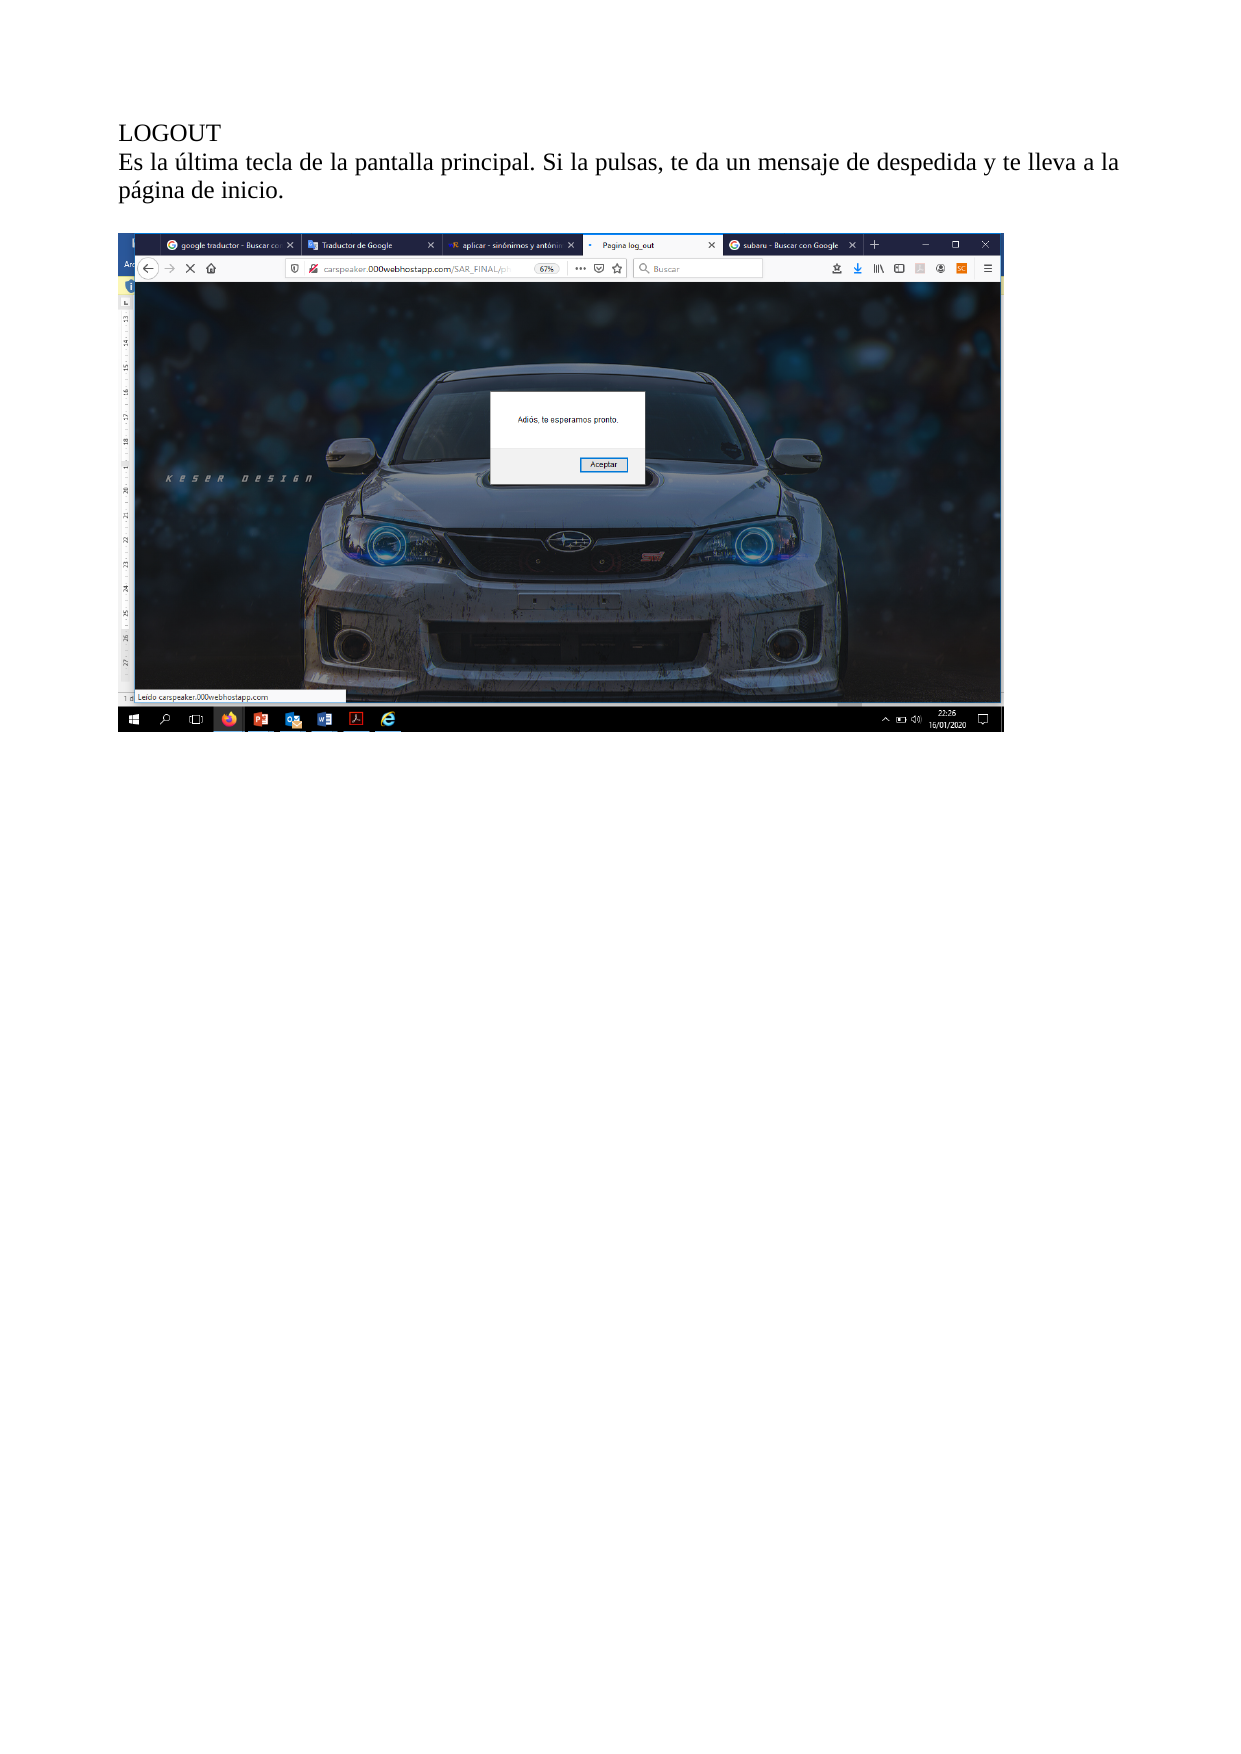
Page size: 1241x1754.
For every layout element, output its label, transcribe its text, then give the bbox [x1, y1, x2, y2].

text Es la última tecla de la pantalla principal. Si la pulsas, te da un mensaje de despedida y te lleva a la página de inicio. [118, 147, 1122, 204]
text LOGOUT [118, 118, 1122, 147]
picture [118, 233, 1004, 732]
